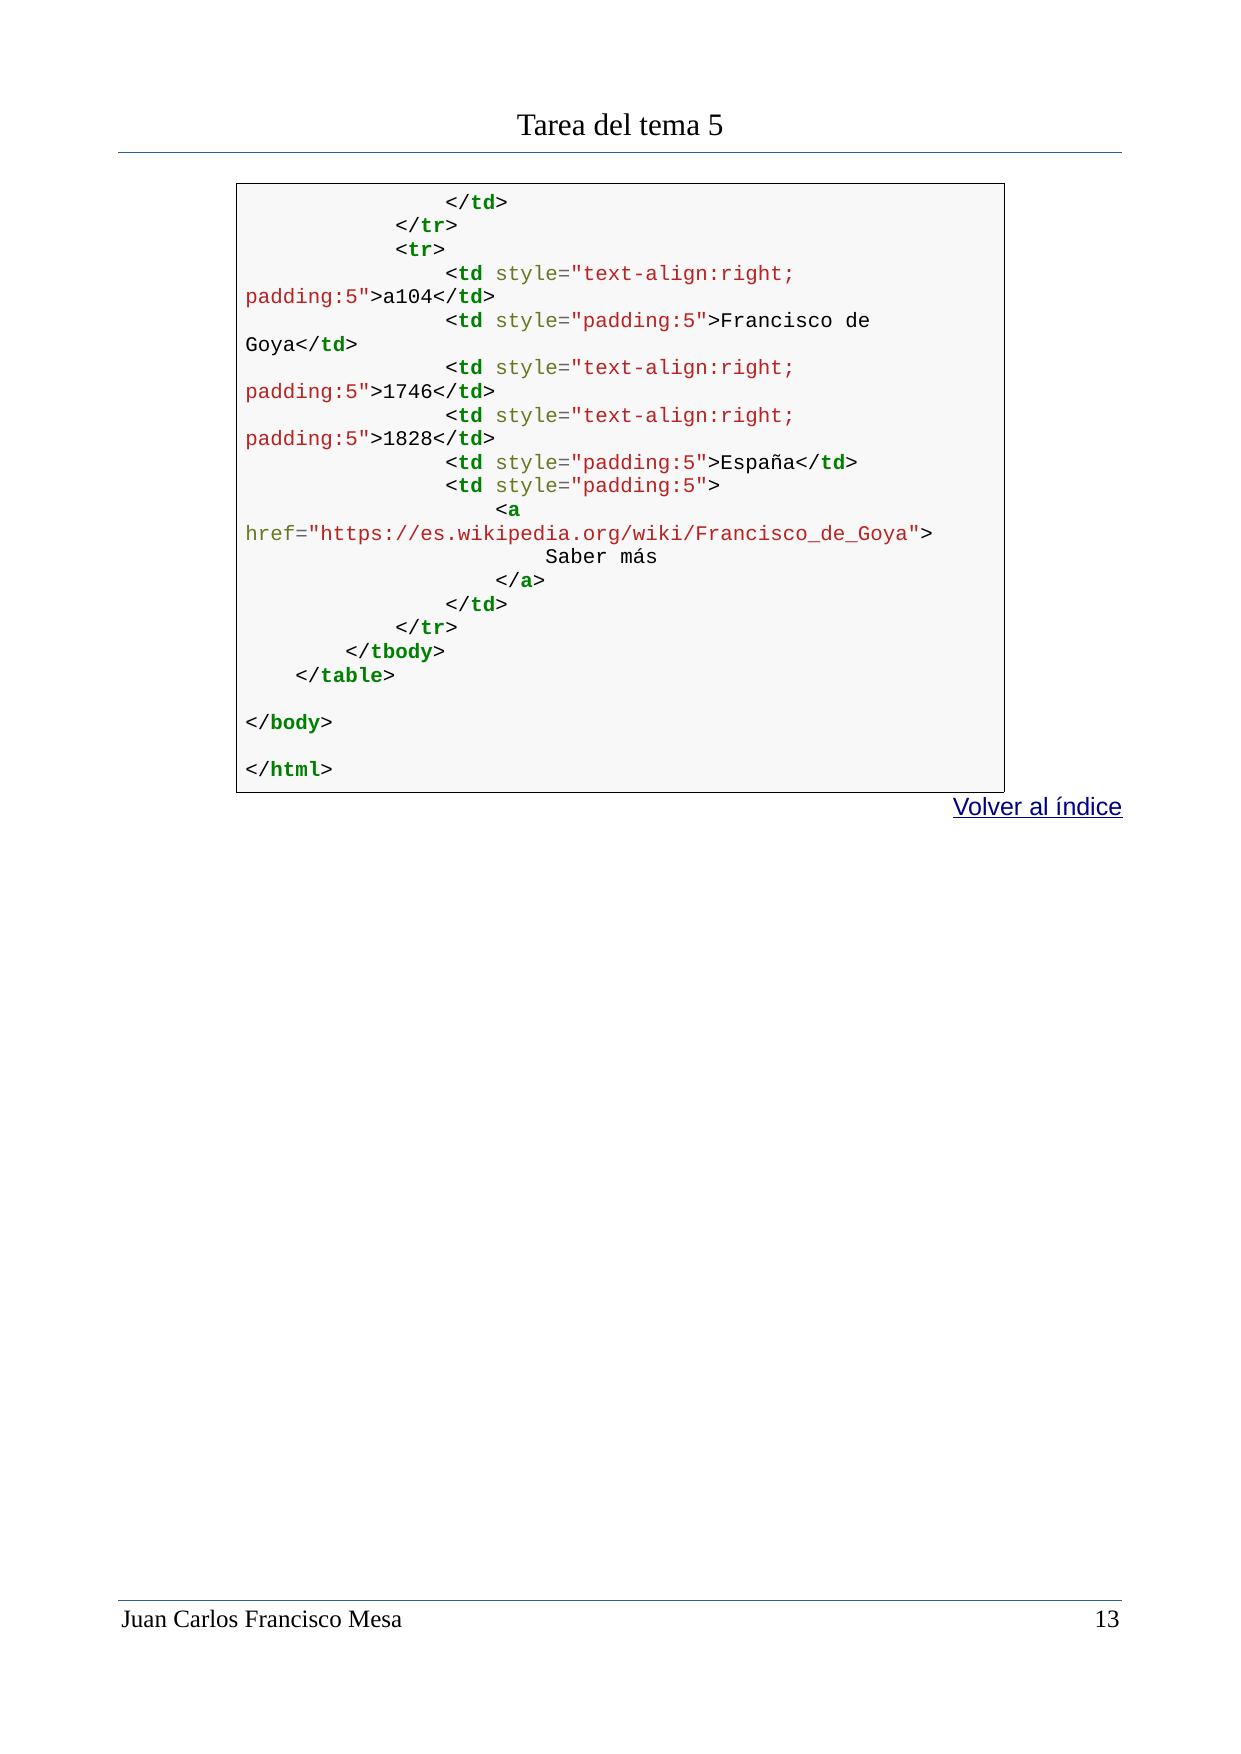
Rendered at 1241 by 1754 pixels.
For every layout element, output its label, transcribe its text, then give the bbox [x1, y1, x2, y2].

text </td> [237, 585, 1004, 608]
text <tr> [237, 230, 1004, 254]
text <td style="text-align:right; padding:5">1746</td> [237, 348, 1004, 396]
text </table> [237, 656, 1004, 679]
text <td style="padding:5"> [237, 467, 1004, 490]
text <td style="text-align:right; padding:5">a104</td> [237, 254, 1004, 301]
text </body> [237, 703, 1004, 727]
text </tr> [237, 206, 1004, 230]
text </tbody> [237, 632, 1004, 656]
text <td style="padding:5">España</td> [237, 443, 1004, 467]
text </tr> [237, 608, 1004, 632]
text </html> [237, 750, 1004, 792]
text Volver al índice [118, 792, 1122, 821]
text </td> [237, 184, 1004, 206]
text <td style="padding:5">Francisco de Goya</td> [237, 301, 1004, 348]
text <a href="https://es.wikipedia.org/wiki/Francisco_de_Goya"> [237, 490, 1004, 537]
text Saber más [237, 537, 1004, 561]
text </a> [237, 561, 1004, 585]
text <td style="text-align:right; padding:5">1828</td> [237, 396, 1004, 443]
